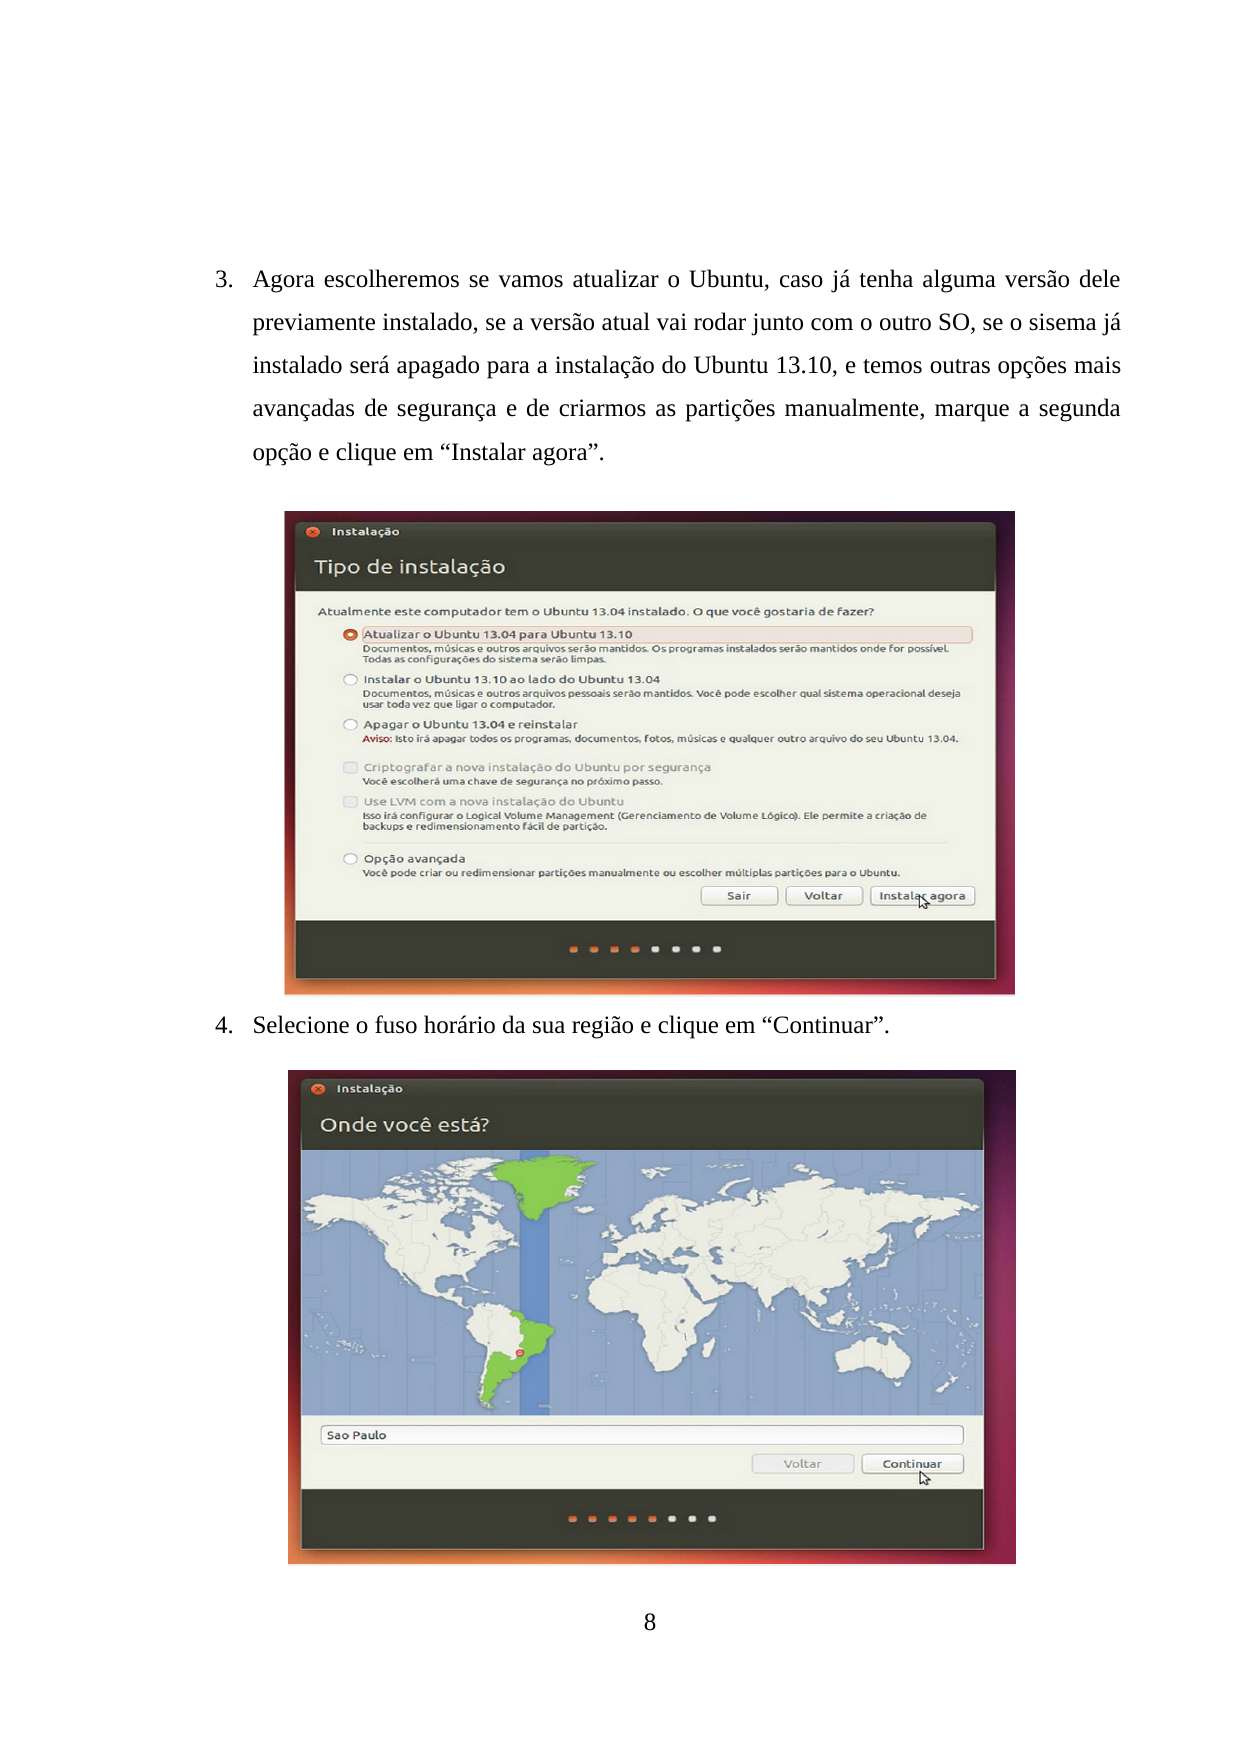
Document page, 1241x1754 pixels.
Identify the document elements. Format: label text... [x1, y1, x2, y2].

list Agora escolheremos se vamos atualizar o Ubuntu, caso já tenha alguma versão dele previamente instalado, se a versão atual vai rodar junto com o outro SO, se o sisema já instalado será apagado para a instalação do Ubuntu 13.10, e temos outras opções mais avançadas de segurança e de criarmos as partições manualmente, marque a segunda opção e clique em “Instalar agora”. [215, 264, 1122, 465]
list Selecione o fuso horário da sua região e clique em “Continuar”. [215, 1010, 1122, 1038]
